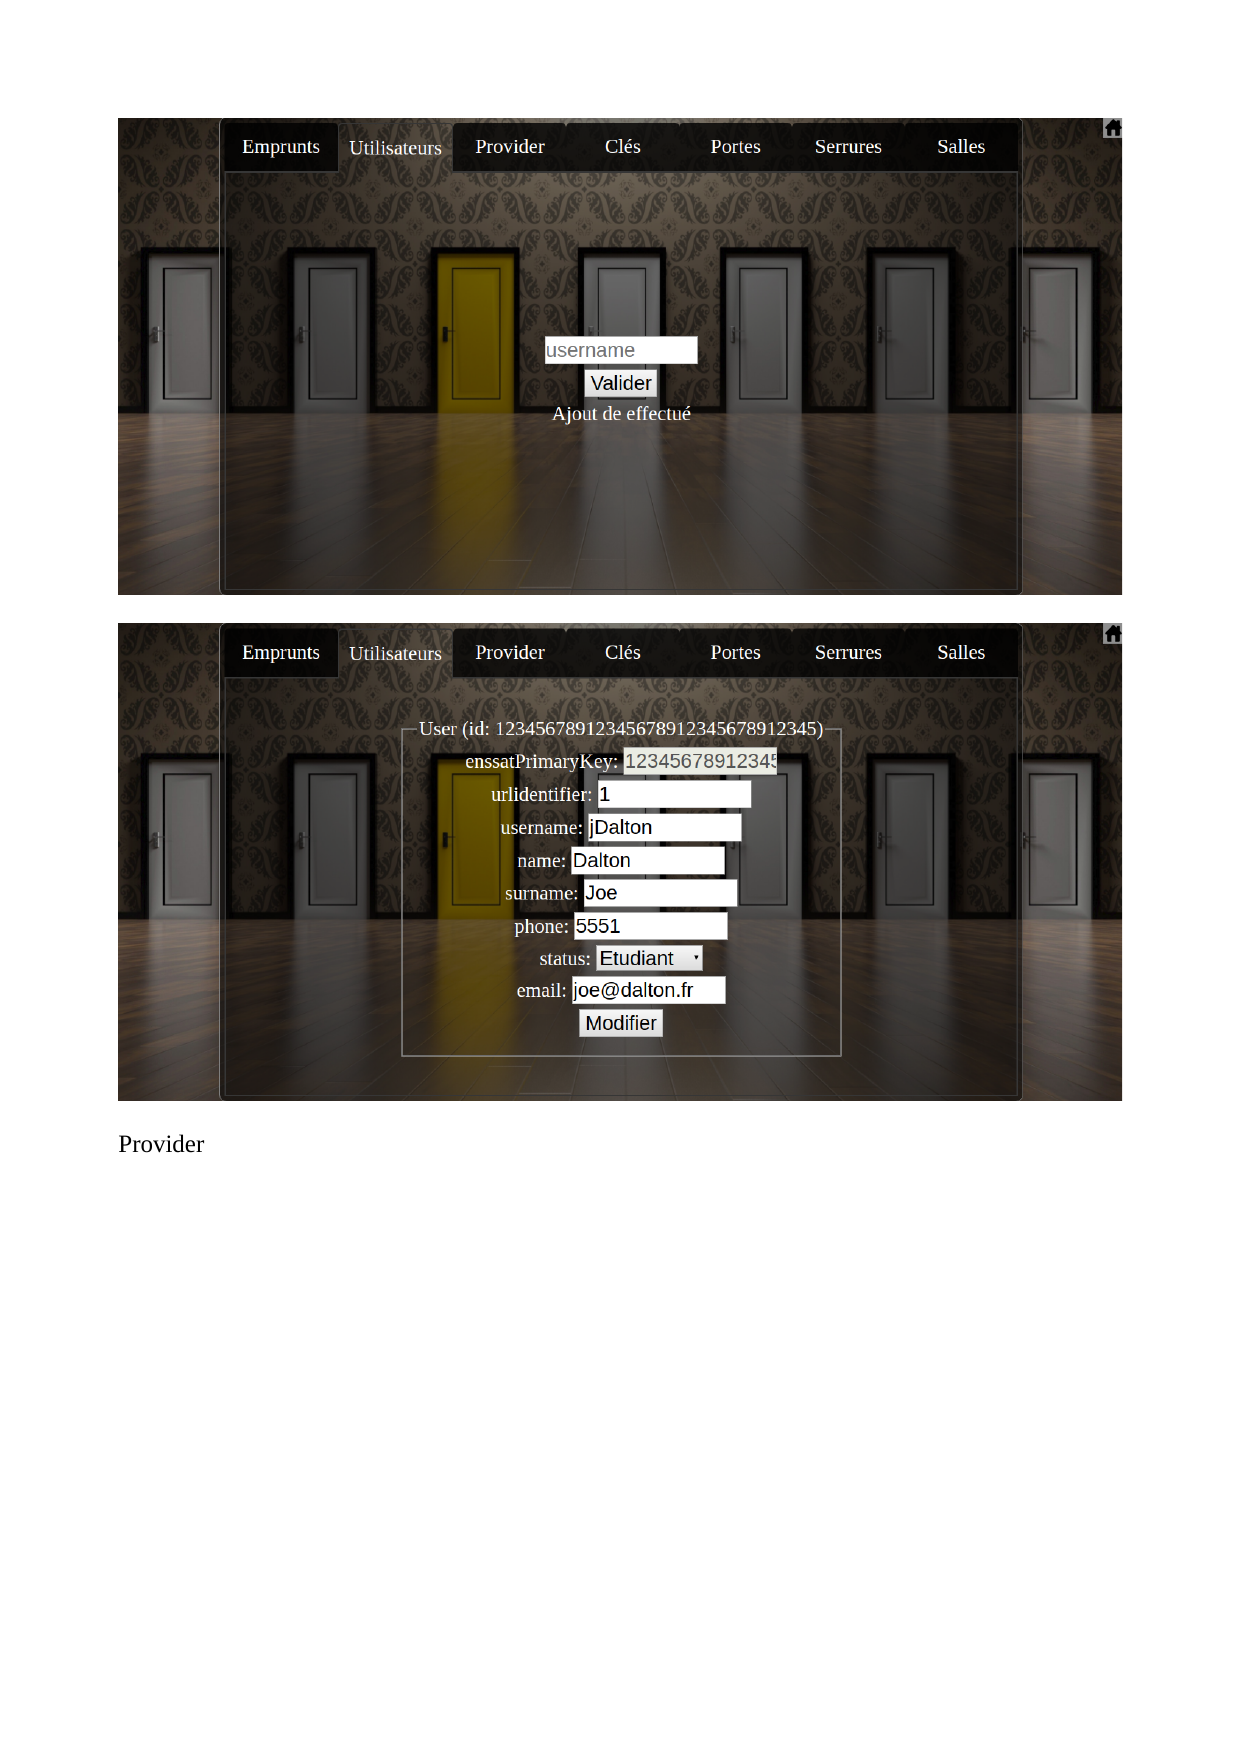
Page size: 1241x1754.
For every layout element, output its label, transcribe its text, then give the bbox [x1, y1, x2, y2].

picture [118, 118, 1123, 595]
text Provider [118, 1129, 1122, 1158]
picture [118, 623, 1123, 1101]
